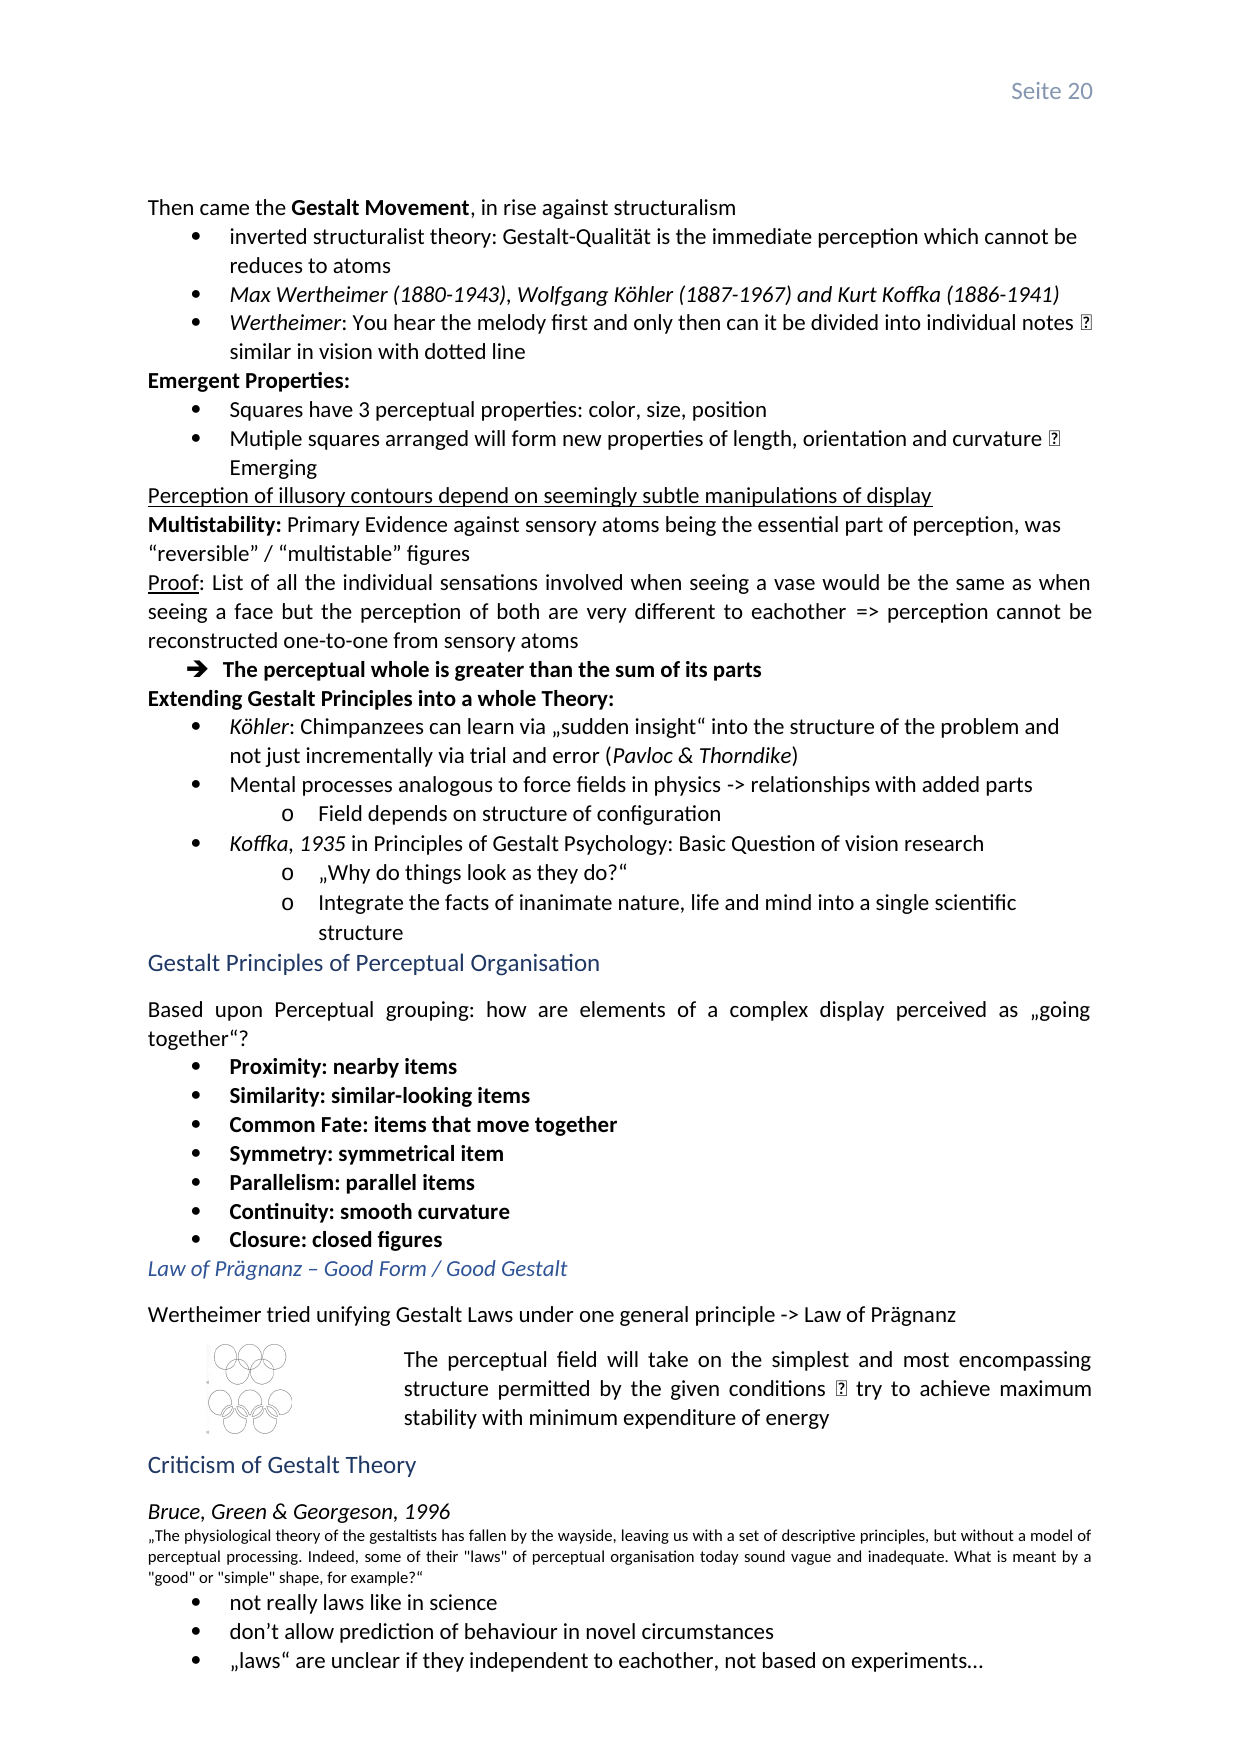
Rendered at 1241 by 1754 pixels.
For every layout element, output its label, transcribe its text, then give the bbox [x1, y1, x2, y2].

text Emergent Properties: [148, 366, 1093, 394]
list Closure: closed figures [192, 1226, 1093, 1254]
text Then came the Gestalt Movement, in rise against structuralism [148, 193, 1093, 221]
list don’t allow prediction of behaviour in novel circumstances [192, 1617, 1093, 1645]
list inverted structuralist theory: Gestalt-Qualität is the immediate perception which cannot be reduces to atoms [192, 222, 1093, 279]
text Proof: List of all the individual sensations involved when seeing a vase would be the same as when seeing a face but the perception of both are very different to eachother => perception cannot be reconstructed one-to-one from sensory atoms [148, 568, 1093, 654]
text Perception of illusory contours depend on seemingly subtle manipulations of display [148, 482, 1093, 510]
list Continuity: smooth curvature [192, 1197, 1093, 1225]
text Wertheimer tried unifying Gestalt Laws under one general principle -> Law of Prägnanz [148, 1300, 1093, 1328]
subtitle Gestalt Principles of Perceptual Organisation [148, 947, 1093, 977]
list The perceptual field will take on the simplest and most encompassing structure permitted by the given conditions  try to achieve maximum stability with minimum expenditure of energy [293, 1346, 1093, 1431]
list Mental processes analogous to force fields in physics -> relationships with added parts [192, 770, 1093, 798]
text Multistability: Primary Evidence against sensory atoms being the essential part of perception, was “reversible” / “multistable” figures [148, 511, 1093, 567]
list Integrate the facts of inanimate nature, life and mind into a single scientific structure [281, 888, 1093, 946]
list Similarity: similar-looking items [192, 1081, 1093, 1109]
list Mutiple squares arranged will form new properties of length, orientation and curvature  Emerging [192, 424, 1093, 481]
list Squares have 3 perceptual properties: color, size, position [192, 395, 1093, 423]
text „The physiological theory of the gestaltists has fallen by the wayside, leaving us with a set of descriptive principles, but without a model of perceptual processing. Indeed, some of their "laws" of perceptual organisation today sound vague and inadequate. What is meant by a "good" or "simple" shape, for example?“ [148, 1526, 1093, 1588]
list Köhler: Chimpanzees can learn via „sudden insight“ into the structure of the problem and not just incrementally via trial and error (Pavloc & Thorndike) [192, 712, 1093, 769]
text Bruce, Green & Georgeson, 1996 [148, 1497, 1093, 1525]
list Wertheimer: You hear the melody first and only then can it be divided into individual notes  similar in vision with dotted line [192, 308, 1093, 365]
list Field depends on structure of configuration [281, 799, 1093, 828]
text Based upon Perceptual grouping: how are elements of a complex display perceived as „going together“? [148, 995, 1093, 1052]
list Koffka, 1935 in Principles of Gestalt Psychology: Basic Question of vision research [192, 829, 1093, 857]
list not really laws like in science [192, 1588, 1093, 1616]
list Proximity: nearby items [192, 1052, 1093, 1081]
list Parallelism: parallel items [192, 1168, 1093, 1196]
list Max Wertheimer (1880-1943), Wolfgang Köhler (1887-1967) and Kurt Koffka (1886-1941) [192, 280, 1093, 308]
subtitle Law of Prägnanz – Good Form / Good Gestalt [148, 1254, 1093, 1282]
subtitle Criticism of Gestalt Theory [148, 1449, 1093, 1479]
list Common Fate: items that move together [192, 1110, 1093, 1138]
list „laws“ are unclear if they independent to eachother, not based on experiments… [192, 1646, 1093, 1674]
list Symmetry: symmetrical item [192, 1139, 1093, 1167]
list „Why do things look as they do?“ [281, 858, 1093, 887]
list The perceptual whole is greater than the sum of its parts [185, 655, 1093, 683]
text Extending Gestalt Principles into a whole Theory: [148, 684, 1093, 712]
